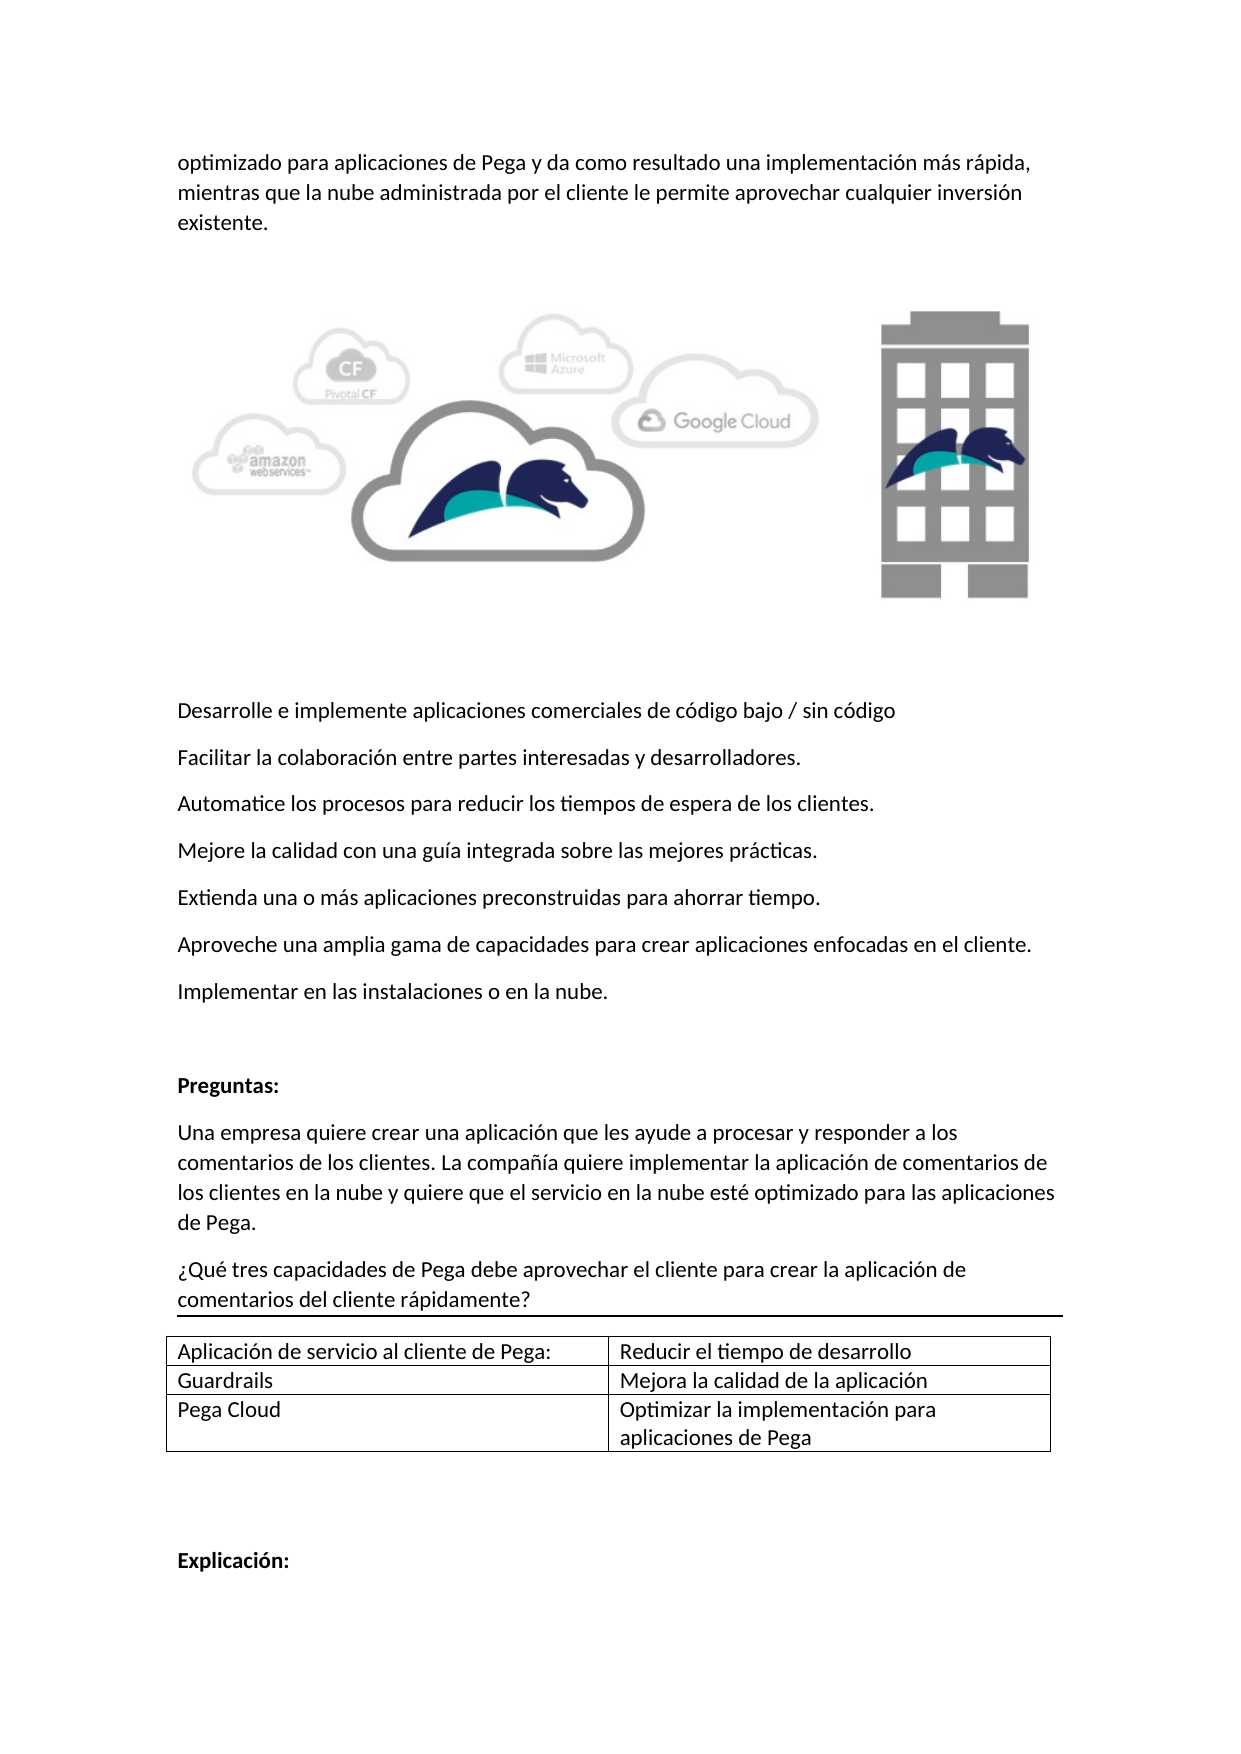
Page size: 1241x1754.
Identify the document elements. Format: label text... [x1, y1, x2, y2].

text Automatice los procesos para reducir los tiempos de espera de los clientes. [177, 789, 1063, 817]
table_cell Optimizar la implementación para aplicaciones de Pega [609, 1395, 1050, 1451]
text Explicación: [177, 1546, 1063, 1574]
table_header Aplicación de servicio al cliente de Pega: [167, 1337, 608, 1365]
text Facilitar la colaboración entre partes interesadas y desarrolladores. [177, 743, 1063, 771]
table_cell Pega Cloud [167, 1395, 608, 1451]
table_cell Guardrails [167, 1366, 608, 1394]
text Aproveche una amplia gama de capacidades para crear aplicaciones enfocadas en el cliente. [177, 930, 1063, 958]
picture [177, 255, 1063, 630]
text ¿Qué tres capacidades de Pega debe aprovechar el cliente para crear la aplicación de comentarios del cliente rápidamente? [177, 1255, 1063, 1315]
table_cell Mejora la calidad de la aplicación [609, 1366, 1050, 1394]
text optimizado para aplicaciones de Pega y da como resultado una implementación más rápida, mientras que la nube administrada por el cliente le permite aprovechar cualquier inversión existente. [177, 148, 1063, 236]
text Implementar en las instalaciones o en la nube. [177, 977, 1063, 1005]
table_header Reducir el tiempo de desarrollo [609, 1337, 1050, 1365]
text Preguntas: [177, 1071, 1063, 1099]
text Una empresa quiere crear una aplicación que les ayude a procesar y responder a los comentarios de los clientes. La compañía quiere implementar la aplicación de comentarios de los clientes en la nube y quiere que el servicio en la nube esté optimizado para las aplicaciones de Pega. [177, 1118, 1063, 1236]
text Mejore la calidad con una guía integrada sobre las mejores prácticas. [177, 836, 1063, 864]
text Extienda una o más aplicaciones preconstruidas para ahorrar tiempo. [177, 883, 1063, 911]
text Desarrolle e implemente aplicaciones comerciales de código bajo / sin código [177, 696, 1063, 724]
